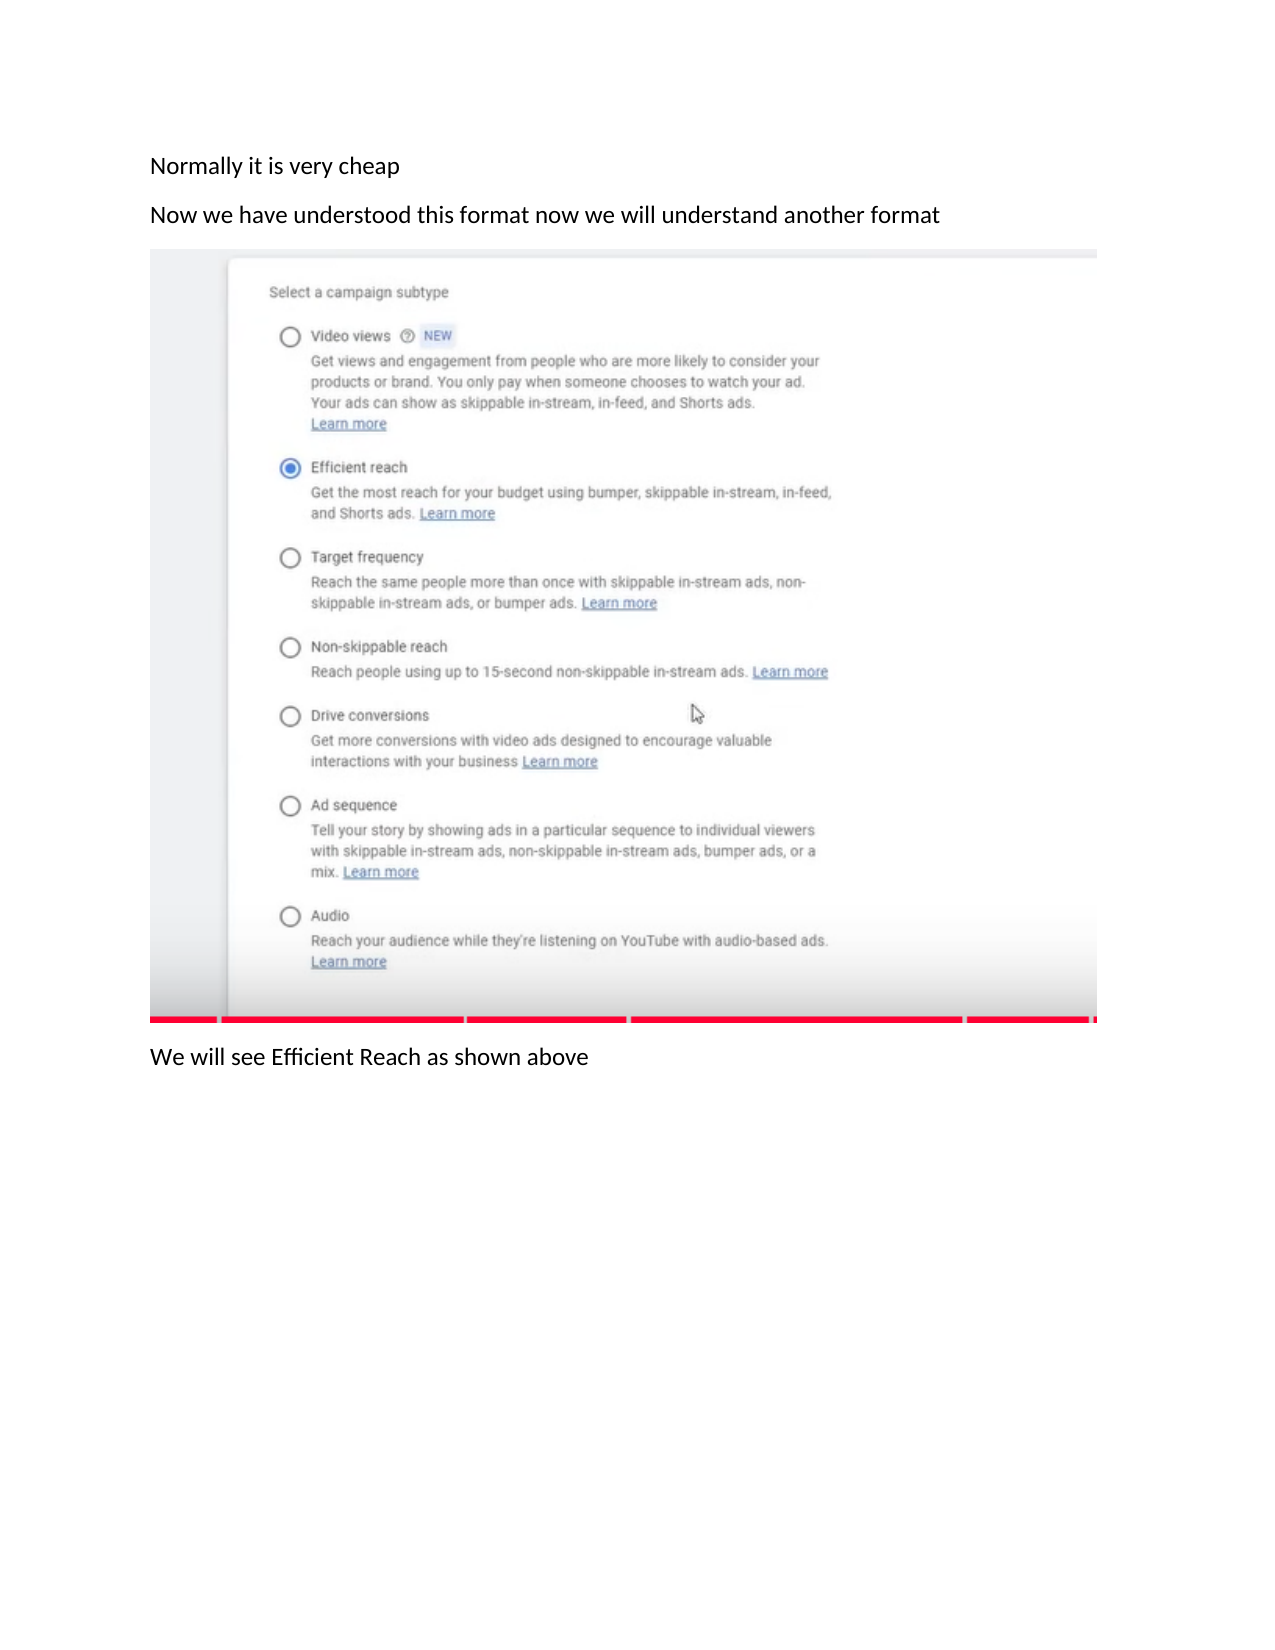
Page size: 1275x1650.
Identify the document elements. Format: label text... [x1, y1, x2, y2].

text We will see Efficient Reach as shown above [150, 1041, 1125, 1072]
text Normally it is very cheap [150, 150, 1125, 181]
picture [150, 249, 1097, 1023]
text Now we have understood this format now we will understand another format [150, 199, 1125, 230]
